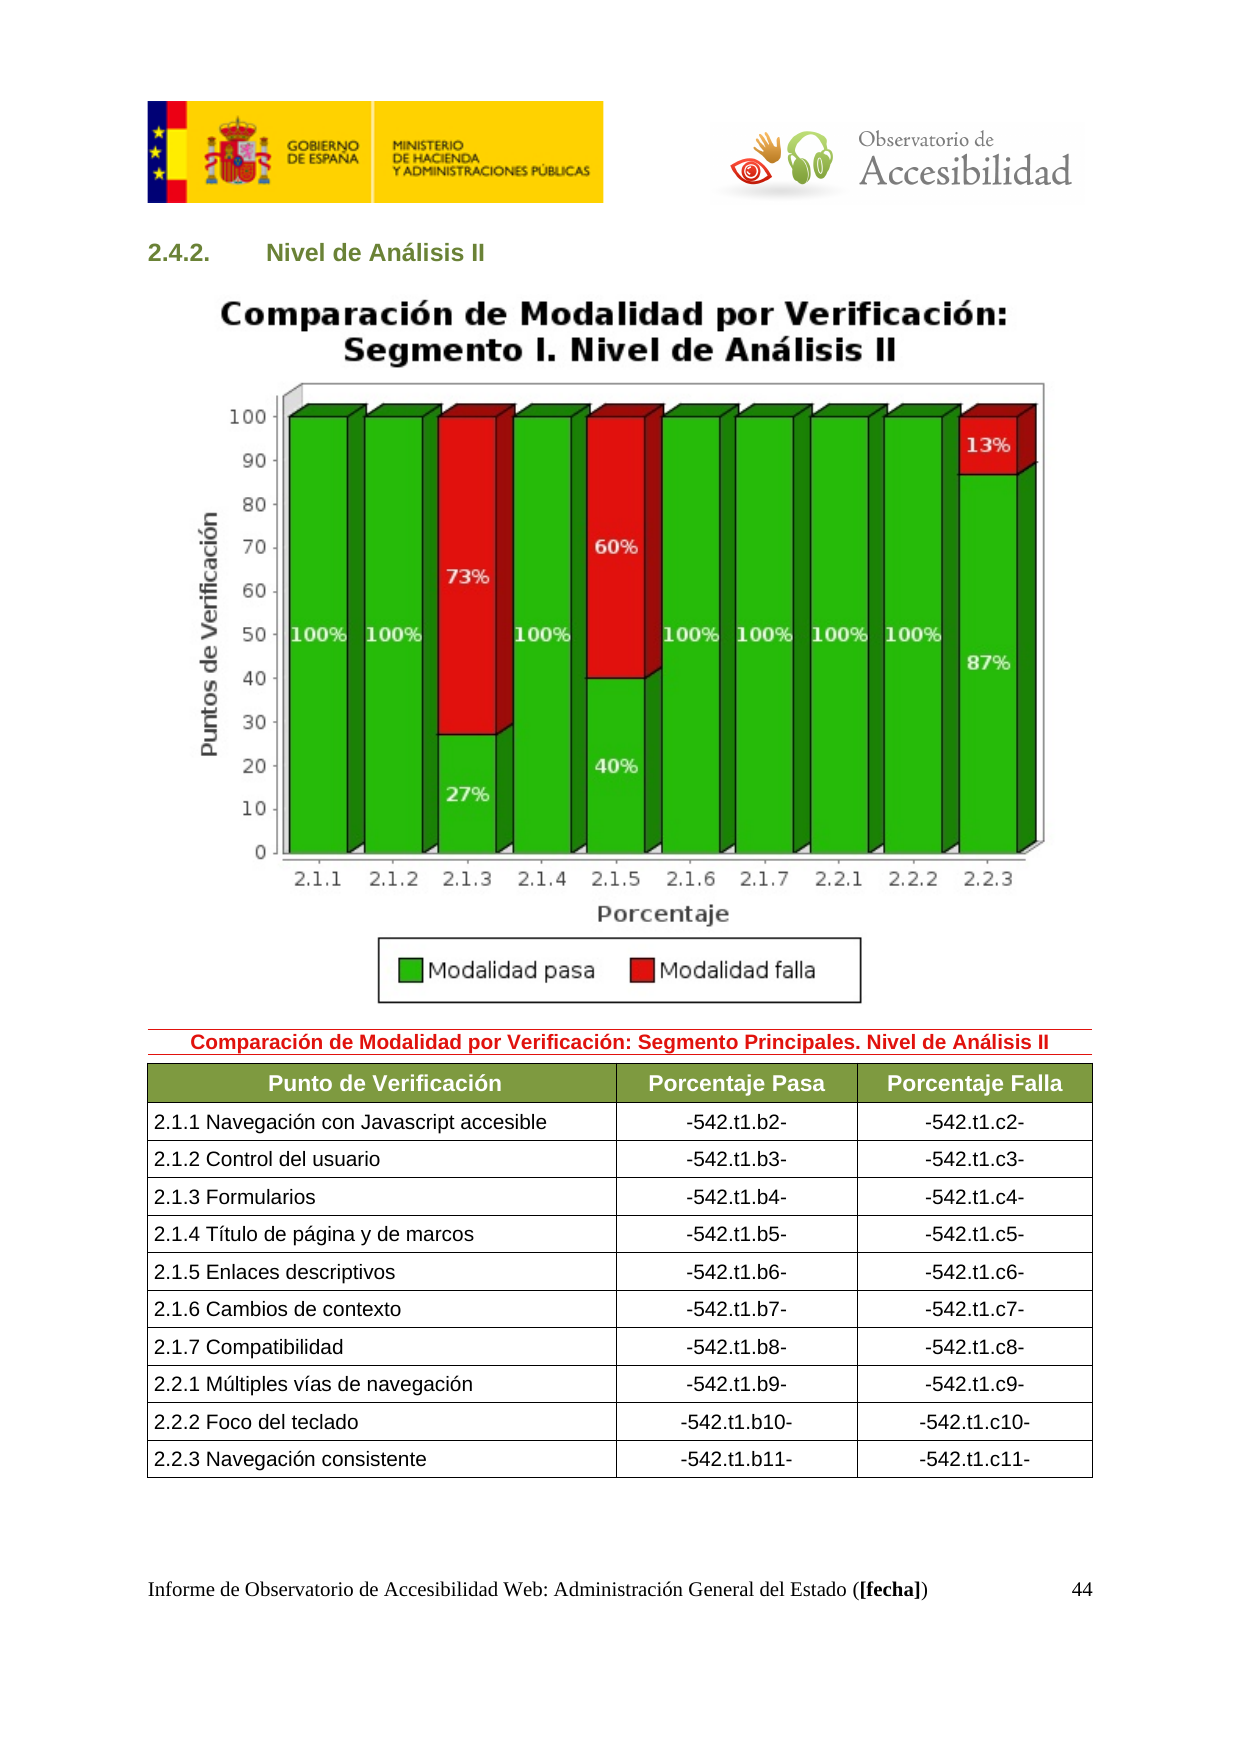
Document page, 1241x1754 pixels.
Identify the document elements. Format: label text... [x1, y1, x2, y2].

table_cell -542.t1.c5- [858, 1216, 1092, 1252]
table_header Porcentaje Pasa [617, 1064, 857, 1102]
picture [710, 122, 1086, 205]
table_cell 2.1.5 Enlaces descriptivos [148, 1253, 616, 1290]
table_cell 2.1.3 Formularios [148, 1178, 616, 1215]
table_cell -542.t1.b5- [617, 1216, 857, 1252]
table_cell -542.t1.c4- [858, 1178, 1092, 1215]
table_cell 2.1.2 Control del usuario [148, 1141, 616, 1177]
picture [178, 294, 1062, 1005]
table_cell -542.t1.c2- [858, 1103, 1092, 1140]
list Nivel de Análisis II [148, 238, 1092, 267]
table_cell 2.1.6 Cambios de contexto [148, 1291, 616, 1327]
table_cell -542.t1.c7- [858, 1291, 1092, 1327]
table_cell -542.t1.b8- [617, 1328, 857, 1365]
table_cell -542.t1.b6- [617, 1253, 857, 1290]
table_header Porcentaje Falla [858, 1064, 1092, 1102]
table_cell 2.2.2 Foco del teclado [148, 1403, 616, 1440]
table_cell -542.t1.c6- [858, 1253, 1092, 1290]
table_header Punto de Verificación [148, 1064, 616, 1102]
table_cell -542.t1.b11- [617, 1441, 857, 1477]
table_cell -542.t1.c11- [858, 1441, 1092, 1477]
table_cell -542.t1.b3- [617, 1141, 857, 1177]
table_cell -542.t1.b4- [617, 1178, 857, 1215]
table_cell -542.t1.c3- [858, 1141, 1092, 1177]
text Comparación de Modalidad por Verificación: Segmento Principales. Nivel de Análisis II [148, 1030, 1092, 1054]
table_cell 2.1.7 Compatibilidad [148, 1328, 616, 1365]
table_cell -542.t1.b9- [617, 1366, 857, 1402]
table_cell -542.t1.c8- [858, 1328, 1092, 1365]
table_cell 2.1.4 Título de página y de marcos [148, 1216, 616, 1252]
table_cell -542.t1.c9- [858, 1366, 1092, 1402]
table_cell 2.2.3 Navegación consistente [148, 1441, 616, 1477]
picture [147, 101, 604, 203]
table_cell -542.t1.b2- [617, 1103, 857, 1140]
table_cell -542.t1.b7- [617, 1291, 857, 1327]
table_cell 2.2.1 Múltiples vías de navegación [148, 1366, 616, 1402]
table_cell -542.t1.b10- [617, 1403, 857, 1440]
table_cell -542.t1.c10- [858, 1403, 1092, 1440]
table_cell 2.1.1 Navegación con Javascript accesible [148, 1103, 616, 1140]
